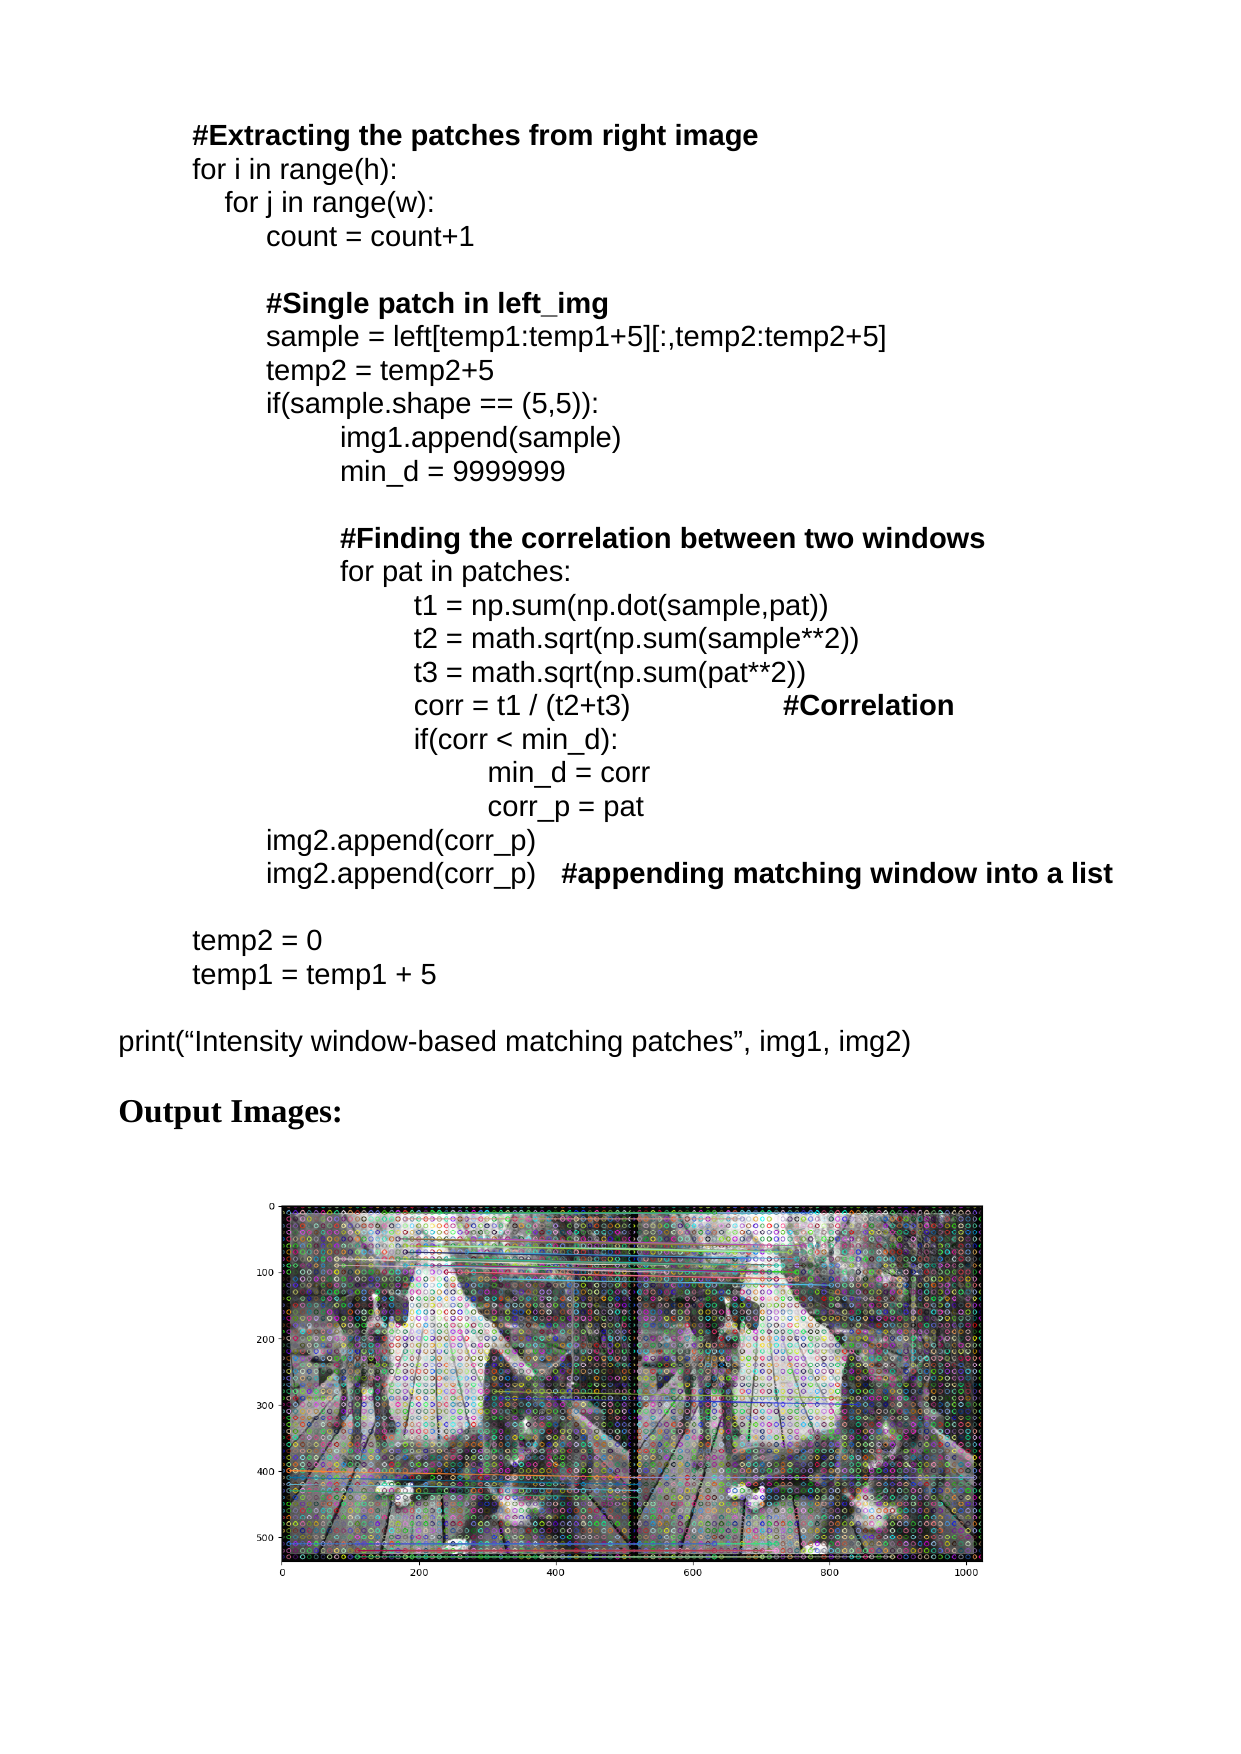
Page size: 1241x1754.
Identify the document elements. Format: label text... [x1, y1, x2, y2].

text Output Images: [118, 1091, 1122, 1129]
text t3 = math.sqrt(np.sum(pat**2)) [118, 655, 1122, 688]
text for j in range(w): [118, 185, 1122, 219]
picture [153, 1151, 1087, 1612]
text corr = t1 / (t2+t3) #Correlation [118, 688, 1122, 722]
text temp1 = temp1 + 5 [118, 957, 1122, 990]
text sample = left[temp1:temp1+5][:,temp2:temp2+5] [118, 319, 1122, 353]
text temp2 = temp2+5 [118, 353, 1122, 386]
text #Single patch in left_img [118, 286, 1122, 319]
text t2 = math.sqrt(np.sum(sample**2)) [118, 621, 1122, 655]
text min_d = 9999999 [118, 453, 1122, 487]
text for i in range(h): [118, 152, 1122, 185]
text for pat in patches: [118, 554, 1122, 588]
text temp2 = 0 [118, 923, 1122, 957]
text t1 = np.sum(np.dot(sample,pat)) [118, 588, 1122, 621]
text img2.append(corr_p) #appending matching window into a list [118, 856, 1122, 889]
text img1.append(sample) [118, 420, 1122, 453]
text #Finding the correlation between two windows [118, 521, 1122, 554]
text if(sample.shape == (5,5)): [118, 386, 1122, 420]
text count = count+1 [118, 219, 1122, 252]
text #Extracting the patches from right image [118, 118, 1122, 152]
text min_d = corr [118, 755, 1122, 789]
text corr_p = pat [118, 789, 1122, 822]
text if(corr < min_d): [118, 722, 1122, 755]
text img2.append(corr_p) [118, 822, 1122, 856]
text print(“Intensity window-based matching patches”, img1, img2) [118, 1024, 1122, 1057]
